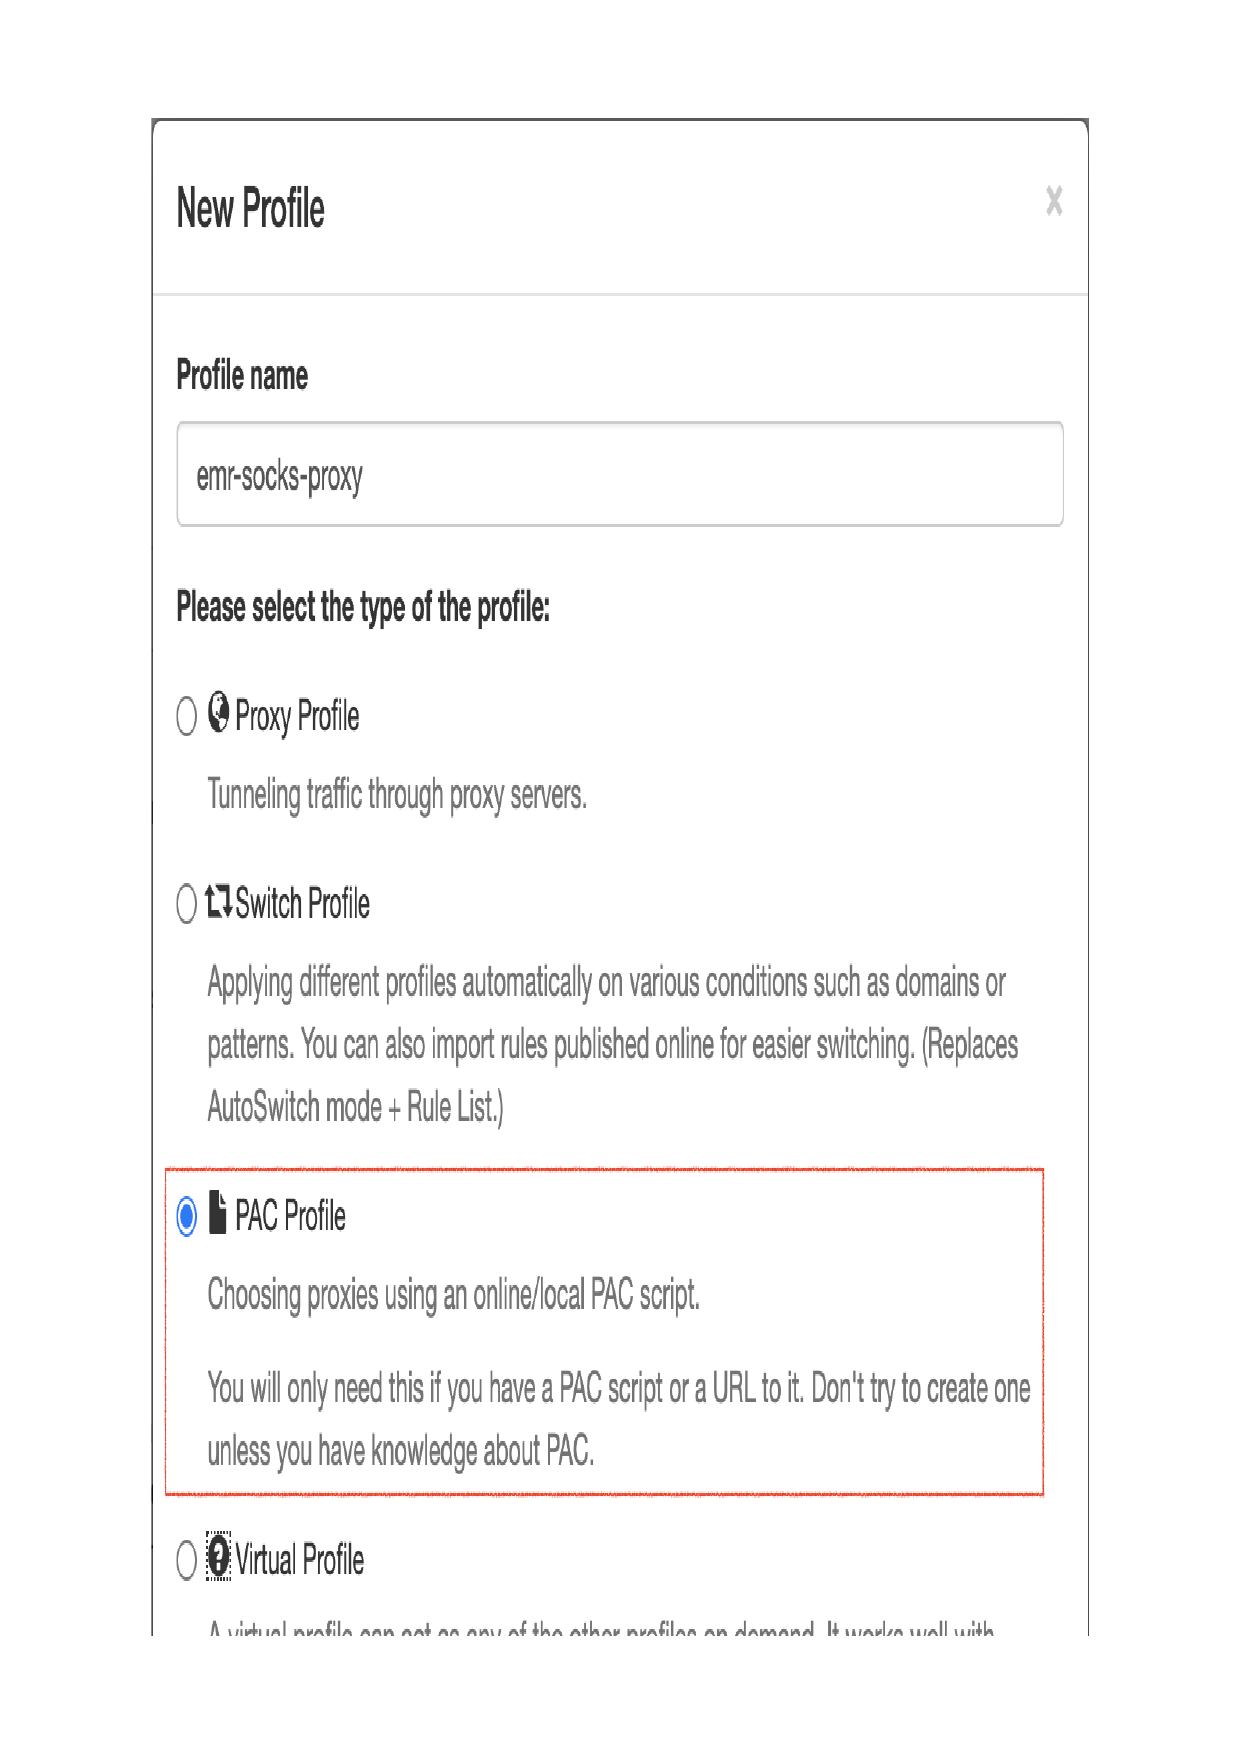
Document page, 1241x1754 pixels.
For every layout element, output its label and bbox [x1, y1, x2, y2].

picture [151, 118, 1089, 1636]
